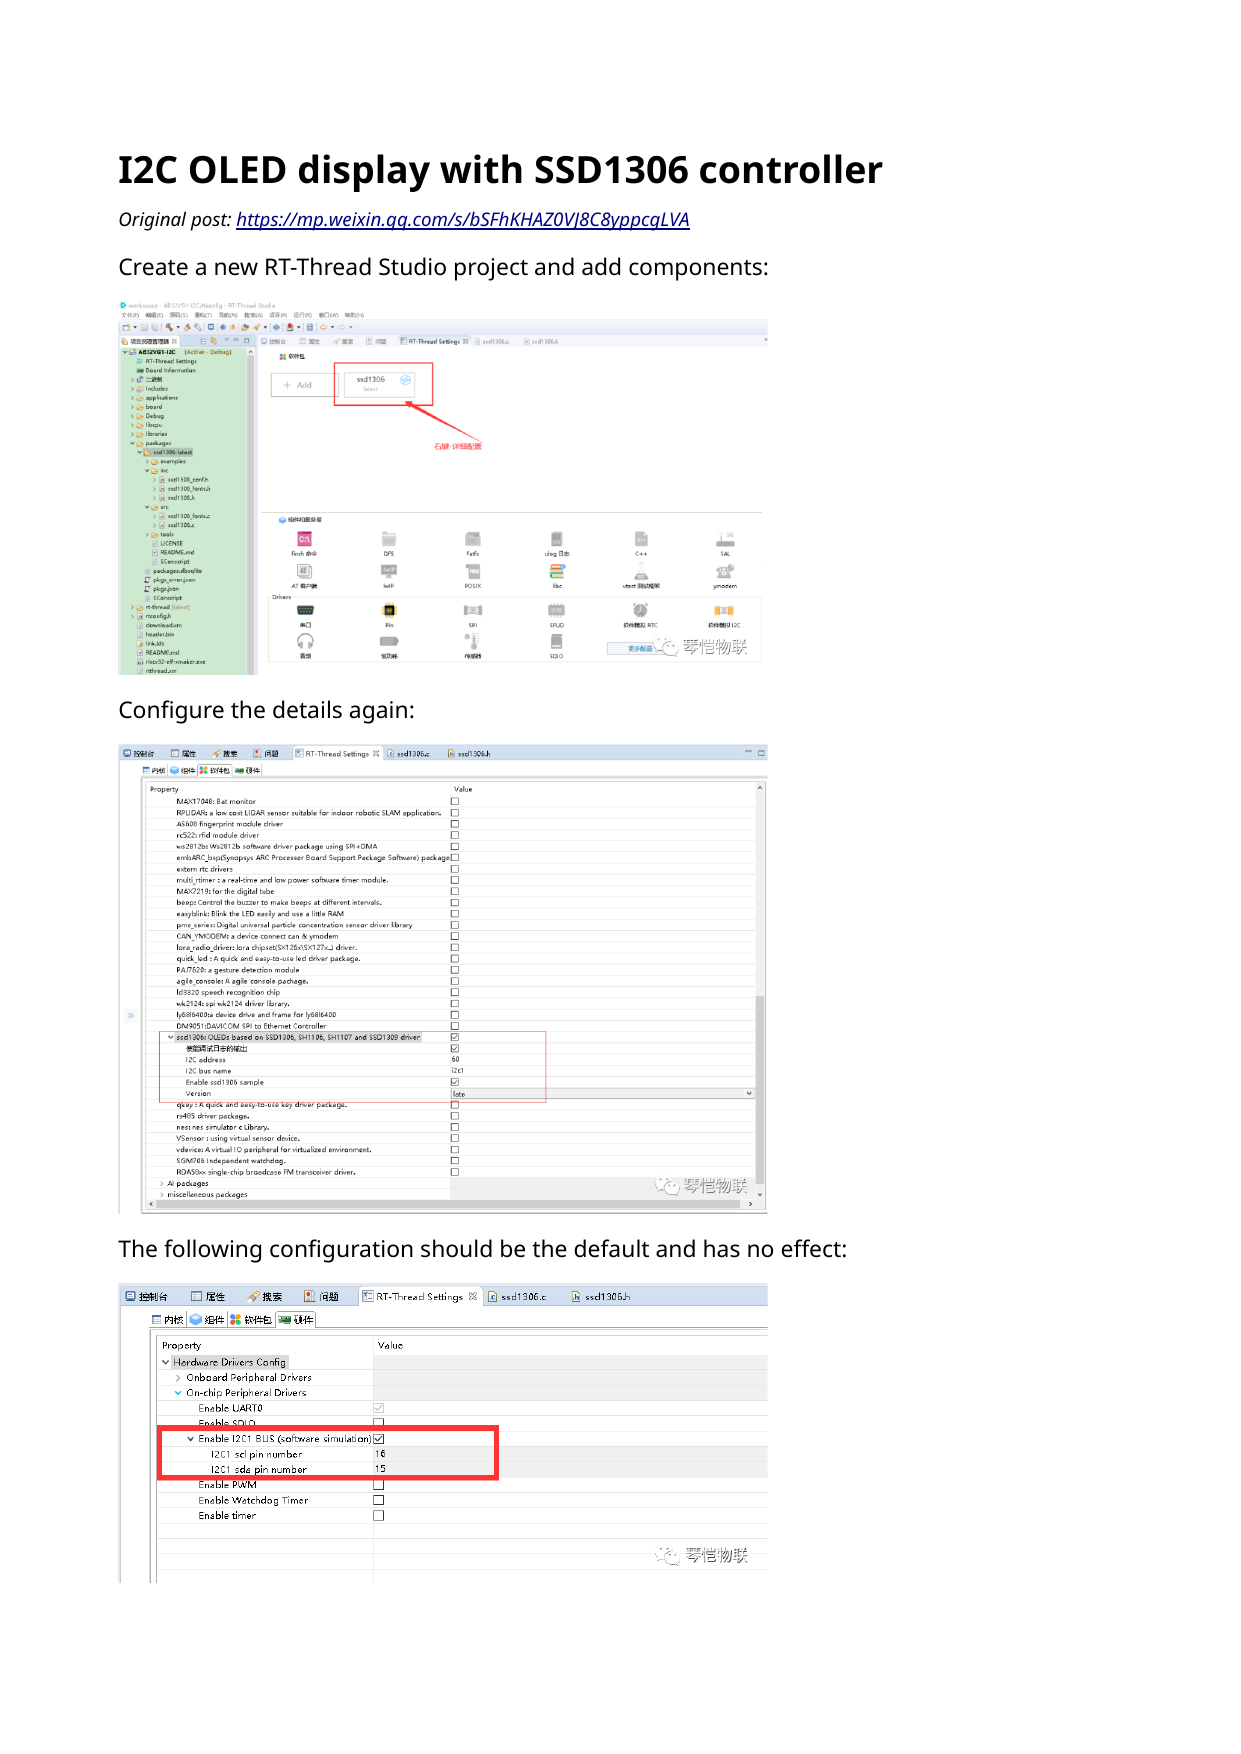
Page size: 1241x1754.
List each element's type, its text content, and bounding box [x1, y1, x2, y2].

text Configure the details again: [118, 693, 1122, 725]
picture [118, 1283, 768, 1583]
subtitle I2C OLED display with SSD1306 controller [118, 143, 1122, 194]
picture [118, 301, 768, 675]
text Original post: https://mp.weixin.qq.com/s/bSFhKHAZ0VJ8C8yppcgLVA [118, 207, 1122, 232]
picture [118, 744, 768, 1214]
text The following configuration should be the default and has no effect: [118, 1233, 1122, 1264]
text Create a new RT-Thread Studio project and add components: [118, 251, 1122, 282]
